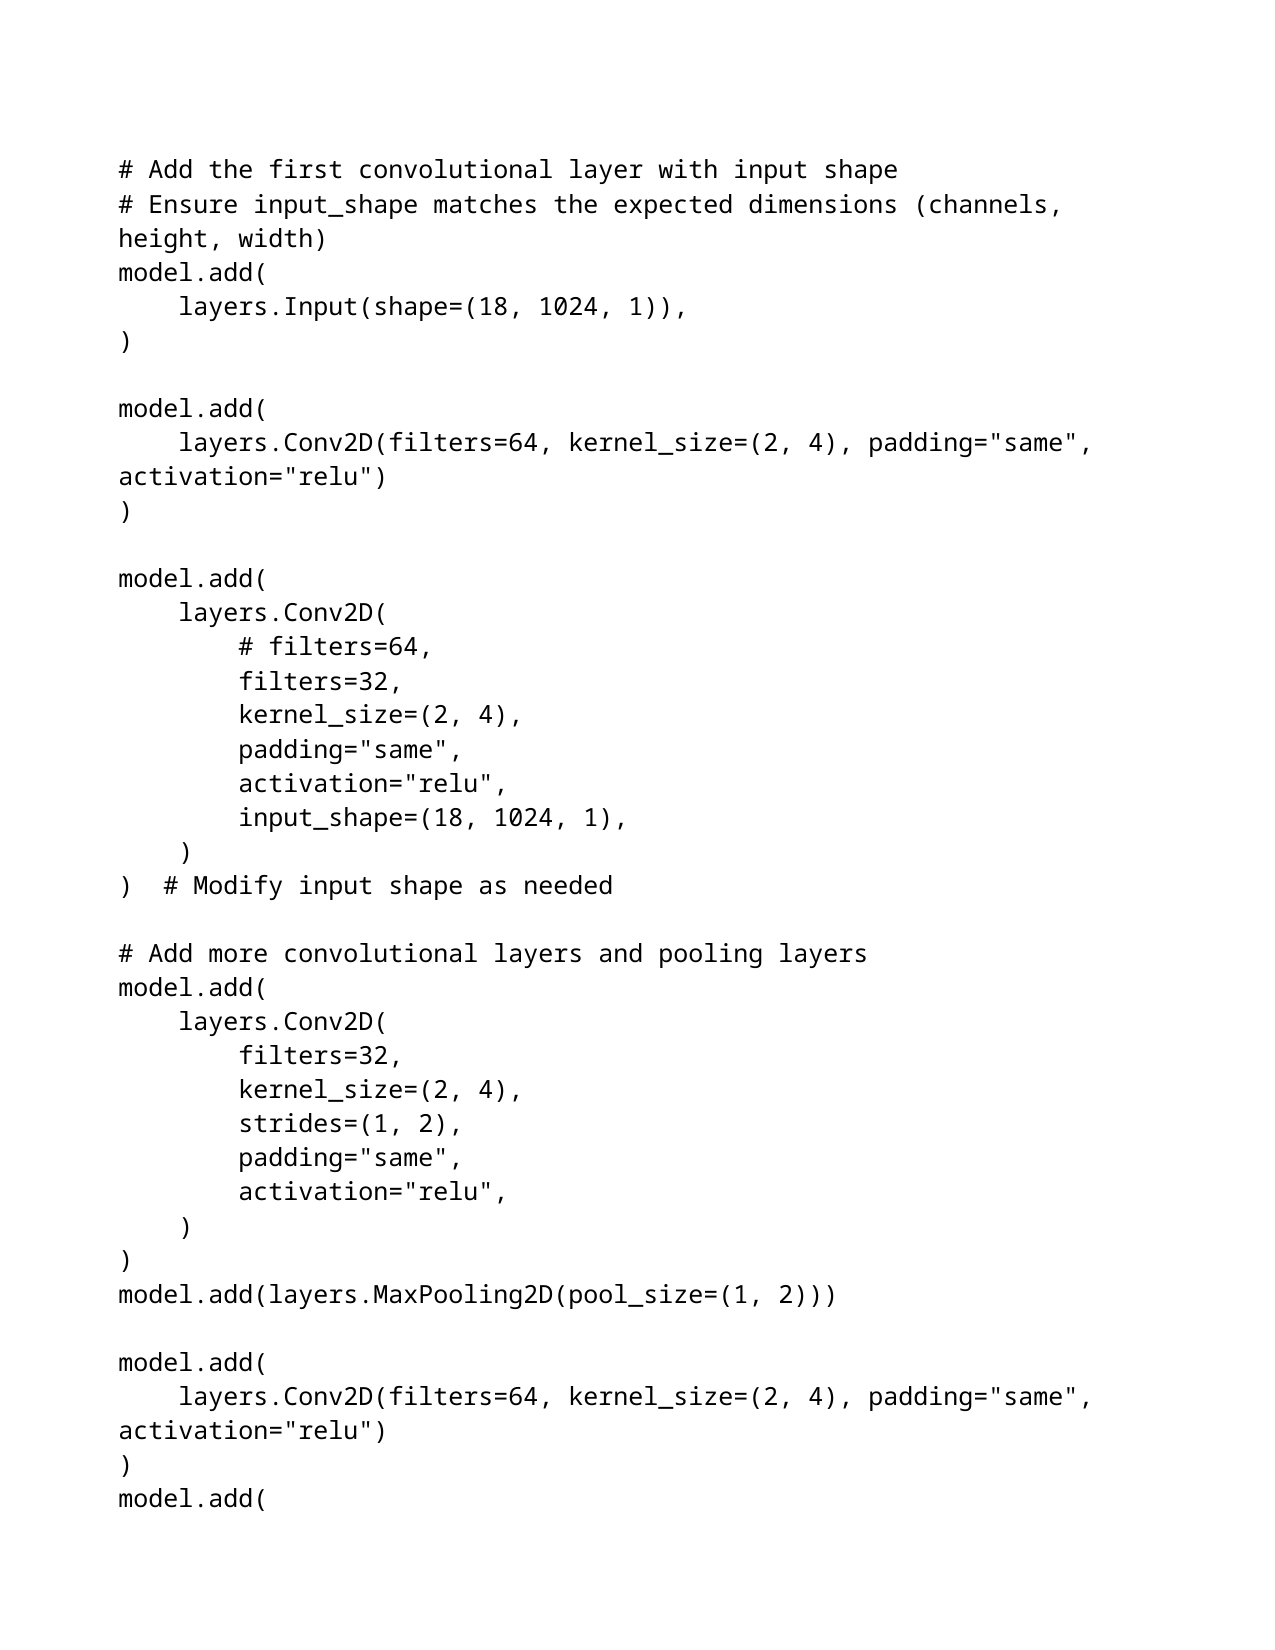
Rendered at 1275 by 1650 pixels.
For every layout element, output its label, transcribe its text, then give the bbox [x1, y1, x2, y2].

text layers.Input(shape=(18, 1024, 1)), [118, 288, 1157, 322]
text layers.Conv2D(filters=64, kernel_size=(2, 4), padding="same", activation="relu") [118, 425, 1157, 493]
text model.add( [118, 1481, 1157, 1515]
text # Ensure input_shape matches the expected dimensions (channels, height, width) [118, 186, 1157, 254]
text # Add more convolutional layers and pooling layers [118, 936, 1157, 970]
text # Add the first convolutional layer with input shape [118, 152, 1157, 186]
text ) [118, 493, 1157, 527]
text model.add( [118, 1344, 1157, 1378]
text kernel_size=(2, 4), [118, 1072, 1157, 1106]
text layers.Conv2D( [118, 1004, 1157, 1038]
text input_shape=(18, 1024, 1), [118, 799, 1157, 833]
text model.add( [118, 970, 1157, 1004]
text ) [118, 833, 1157, 867]
text kernel_size=(2, 4), [118, 697, 1157, 731]
text layers.Conv2D(filters=64, kernel_size=(2, 4), padding="same", activation="relu") [118, 1378, 1157, 1447]
text ) [118, 1447, 1157, 1481]
text ) [118, 1208, 1157, 1242]
text padding="same", [118, 731, 1157, 765]
text activation="relu", [118, 1174, 1157, 1208]
text ) # Modify input shape as needed [118, 867, 1157, 902]
text strides=(1, 2), [118, 1106, 1157, 1140]
text # filters=64, [118, 629, 1157, 663]
text activation="relu", [118, 765, 1157, 799]
text ) [118, 322, 1157, 357]
text padding="same", [118, 1140, 1157, 1174]
text model.add( [118, 391, 1157, 425]
text ) [118, 1242, 1157, 1276]
text model.add( [118, 254, 1157, 288]
text layers.Conv2D( [118, 595, 1157, 629]
text model.add(layers.MaxPooling2D(pool_size=(1, 2))) [118, 1276, 1157, 1310]
text model.add( [118, 561, 1157, 595]
text filters=32, [118, 1038, 1157, 1072]
text filters=32, [118, 663, 1157, 697]
